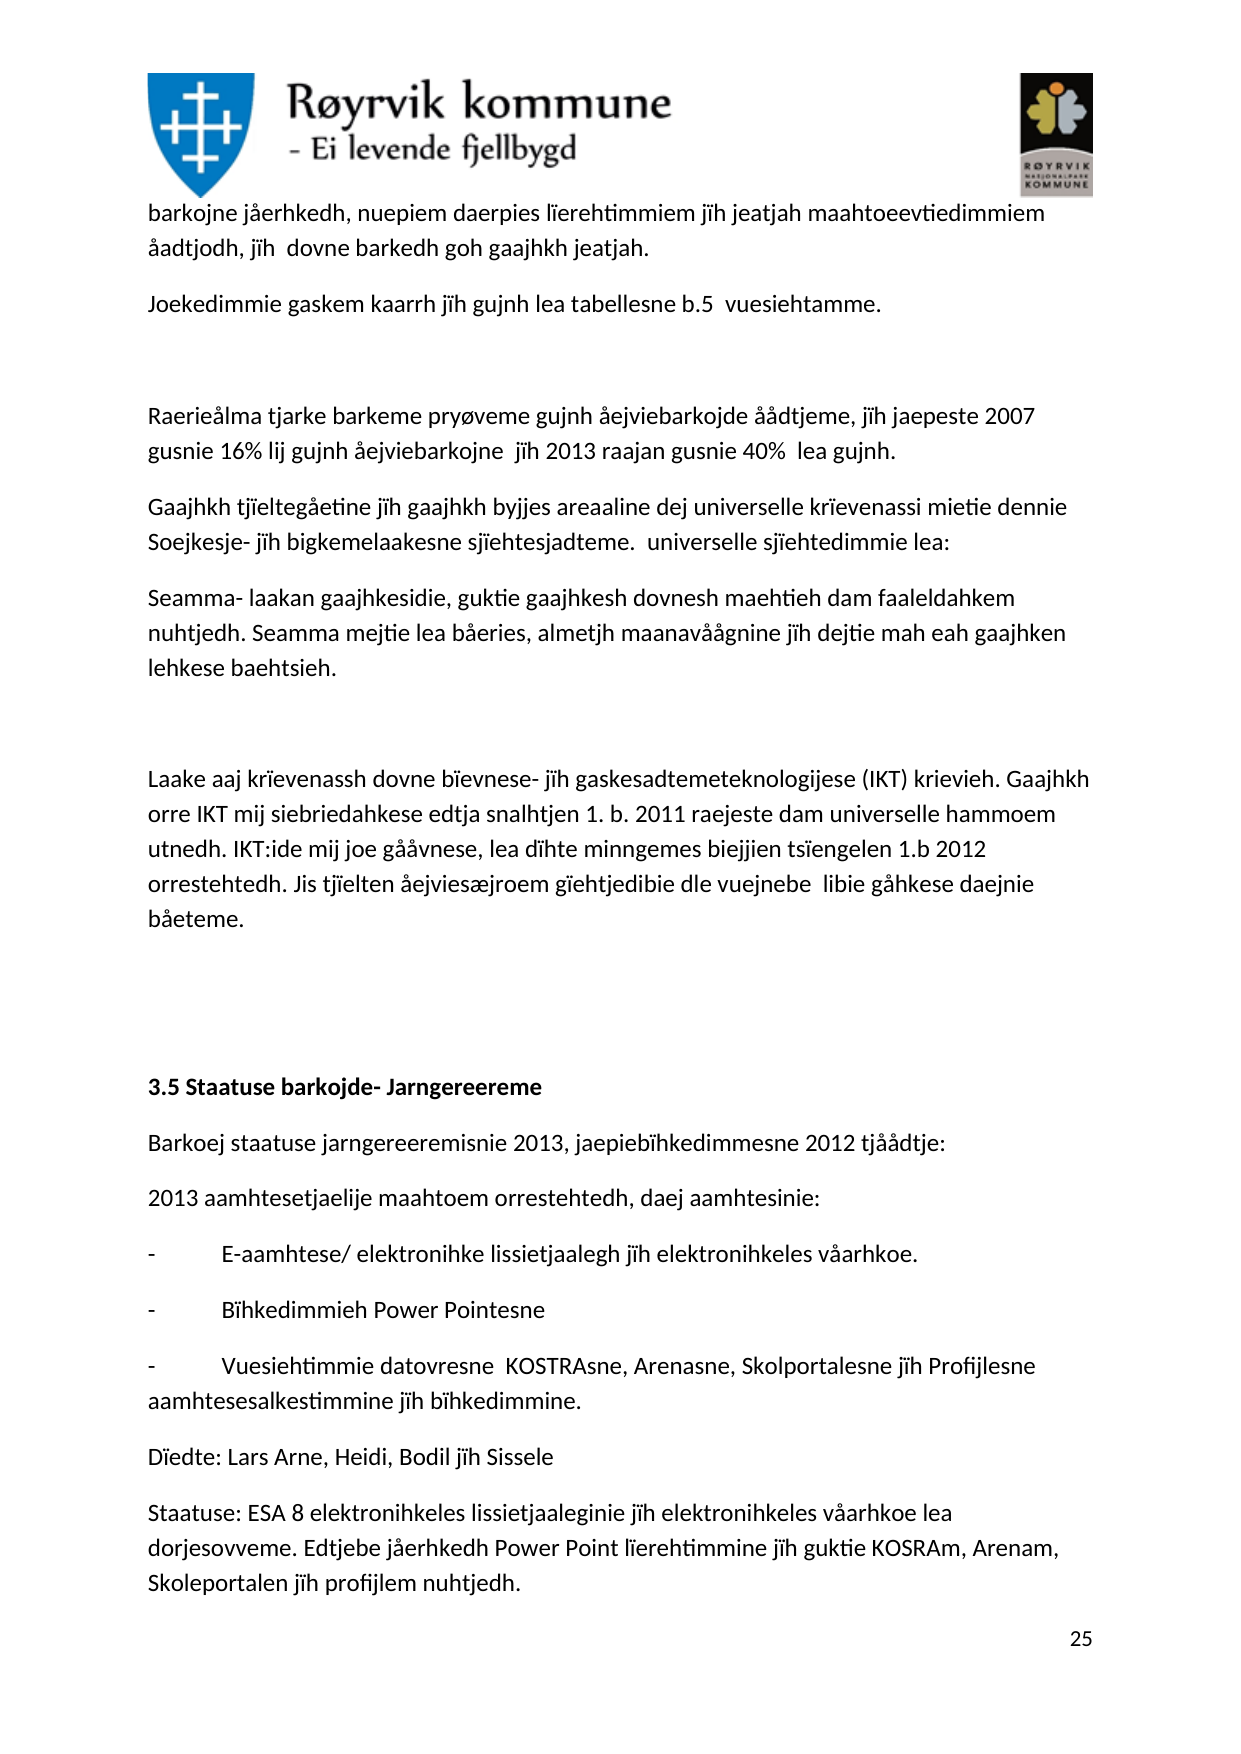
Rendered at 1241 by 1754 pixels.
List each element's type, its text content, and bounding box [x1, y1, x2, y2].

text - Bïhkedimmieh Power Pointesne [148, 1294, 1093, 1325]
text - E-aamhtese/ elektronihke lissietjaalegh jïh elektronihkeles våarhkoe. [148, 1238, 1093, 1269]
text Barkoej staatuse jarngereeremisnie 2013, jaepiebïhkedimmesne 2012 tjåådtje: [148, 1127, 1093, 1157]
text - Vuesiehtimmie datovresne KOSTRAsne, Arenasne, Skolportalesne jïh Profijlesne aamhtesesalkestimmine jïh bïhkedimmine. [148, 1350, 1093, 1416]
text 3.5 Staatuse barkojde- Jarngereereme [148, 1071, 1093, 1101]
picture [147, 73, 1093, 198]
text Dïedte: Lars Arne, Heidi, Bodil jïh Sissele [148, 1441, 1093, 1471]
text Raerieålma tjarke barkeme pryøveme gujnh åejviebarkojde åådtjeme, jïh jaepeste 2007 gusnie 16% lij gujnh åejviebarkojne jïh 2013 raajan gusnie 40% lea gujnh. [148, 400, 1093, 466]
text 2013 aamhtesetjaelije maahtoem orrestehtedh, daej aamhtesinie: [148, 1183, 1093, 1213]
text Joekedimmie gaskem kaarrh jïh gujnh lea tabellesne b.5 vuesiehtamme. [148, 288, 1093, 319]
text Gaajhkh tjïeltegåetine jïh gaajhkh byjjes areaaline dej universelle krïevenassi mietie dennie Soejkesje- jïh bigkemelaakesne sjïehtesjadteme. universelle sjïehtedimmie lea: [148, 491, 1093, 556]
text barkojne jåerhkedh, nuepiem daerpies lïerehtimmiem jïh jeatjah maahtoeevtiedimmiem åadtjodh, jïh dovne barkedh goh gaajhkh jeatjah. [148, 198, 1093, 263]
text Staatuse: ESA 8 elektronihkeles lissietjaaleginie jïh elektronihkeles våarhkoe lea dorjesovveme. Edtjebe jåerhkedh Power Point lïerehtimmine jïh guktie KOSRAm, Arenam, Skoleportalen jïh profijlem nuhtjedh. [148, 1497, 1093, 1597]
text Seamma- laakan gaajhkesidie, guktie gaajhkesh dovnesh maehtieh dam faaleldahkem nuhtjedh. Seamma mejtie lea båeries, almetjh maanavåågnine jïh dejtie mah eah gaajhken lehkese baehtsieh. [148, 582, 1093, 682]
text Laake aaj krïevenassh dovne bïevnese- jïh gaskesadtemeteknologijese (IKT) krievieh. Gaajhkh orre IKT mij siebriedahkese edtja snalhtjen 1. b. 2011 raejeste dam universelle hammoem utnedh. IKT:ide mij joe gååvnese, lea dïhte minngemes biejjien tsïengelen 1.b 2012 orrestehtedh. Jis tjïelten åejviesæjroem gïehtjedibie dle vuejnebe libie gåhkese daejnie båeteme. [148, 763, 1093, 934]
